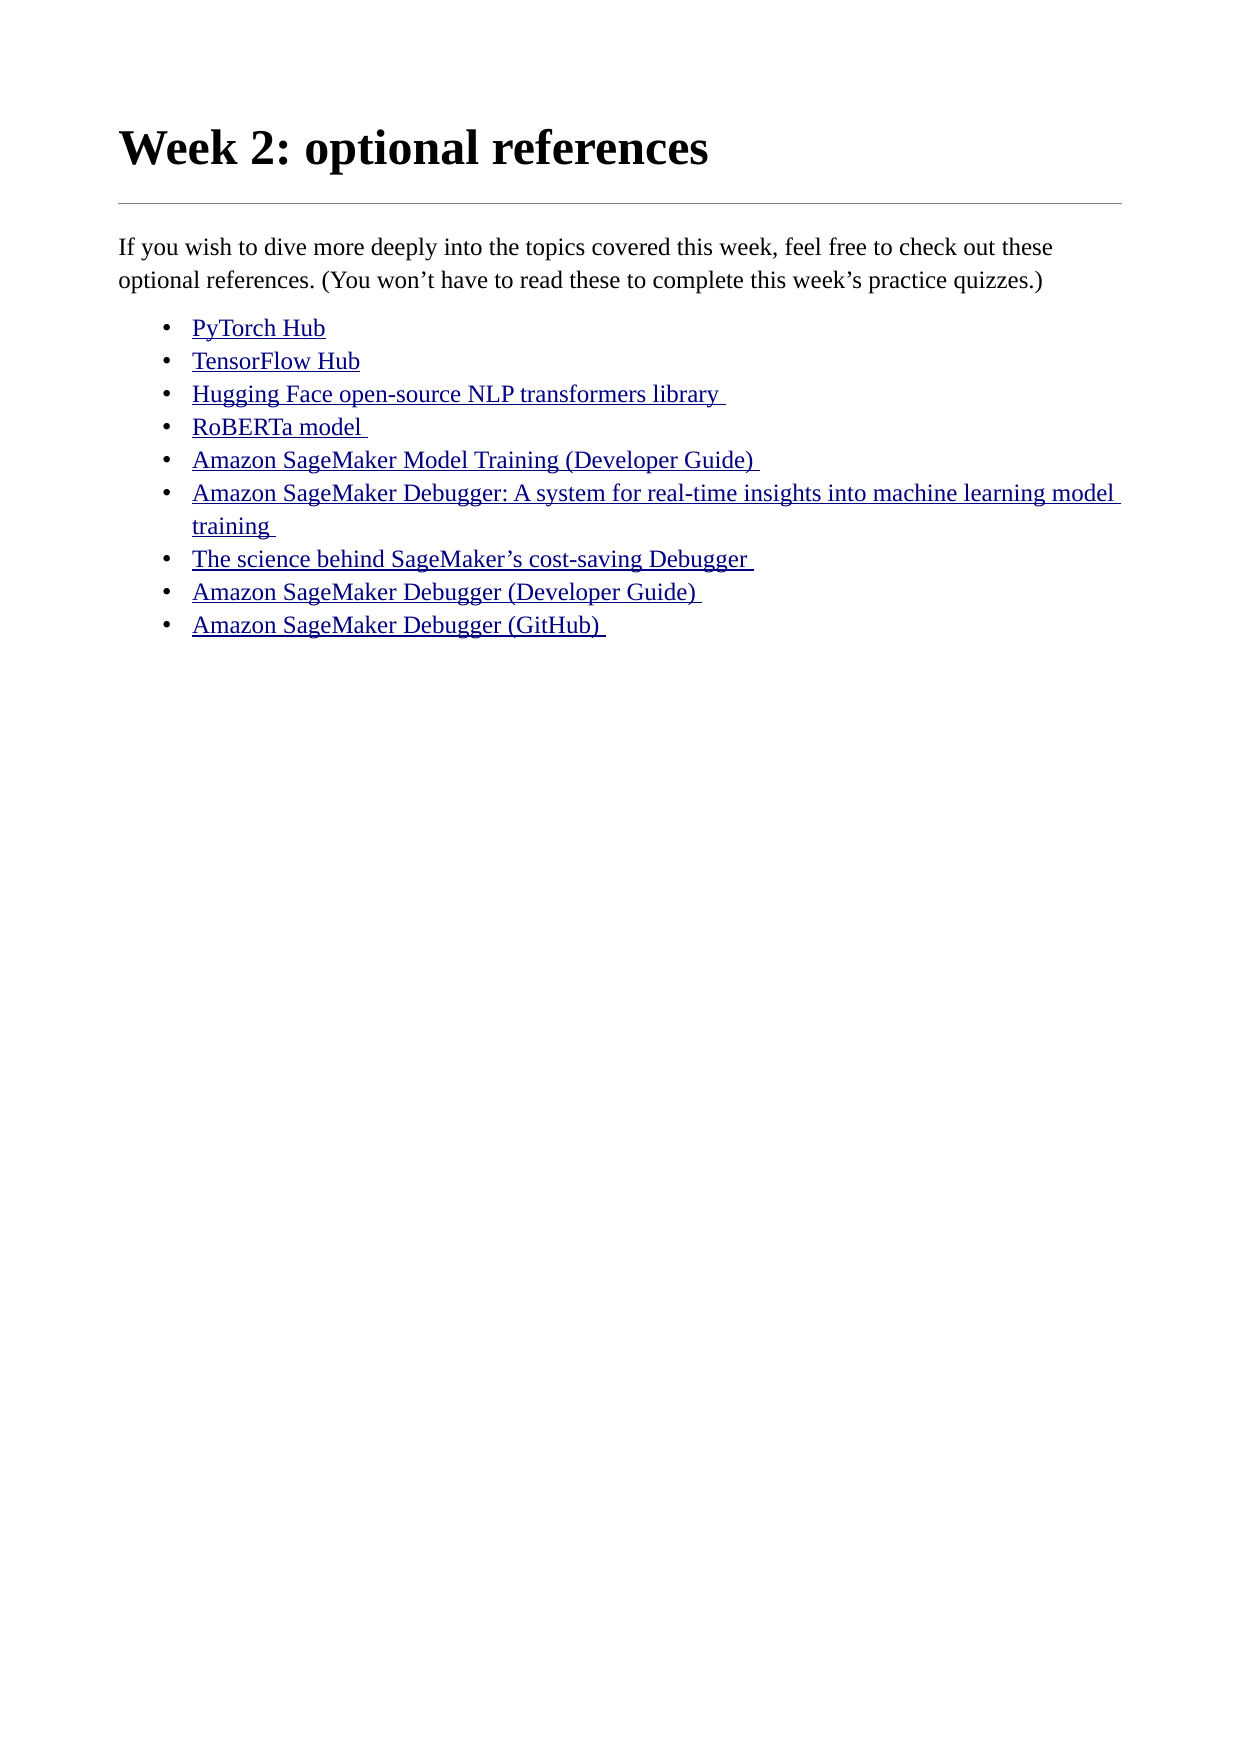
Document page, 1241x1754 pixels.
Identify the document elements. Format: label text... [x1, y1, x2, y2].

subtitle Week 2: optional references [118, 118, 1122, 176]
list Amazon SageMaker Debugger: A system for real-time insights into machine learning model training [162, 478, 1122, 540]
list Amazon SageMaker Model Training (Developer Guide) [162, 445, 1122, 474]
list PyTorch Hub [162, 313, 1122, 342]
list Amazon SageMaker Debugger (Developer Guide) [162, 577, 1122, 606]
list RoBERTa model [162, 412, 1122, 441]
list Hugging Face open-source NLP transformers library [162, 379, 1122, 408]
list Amazon SageMaker Debugger (GitHub) [162, 610, 1122, 639]
text If you wish to dive more deeply into the topics covered this week, feel free to check out these optional references. (You won’t have to read these to complete this week’s practice quizzes.) [118, 232, 1122, 294]
list The science behind SageMaker’s cost-saving Debugger [162, 544, 1122, 573]
list TensorFlow Hub [162, 346, 1122, 375]
